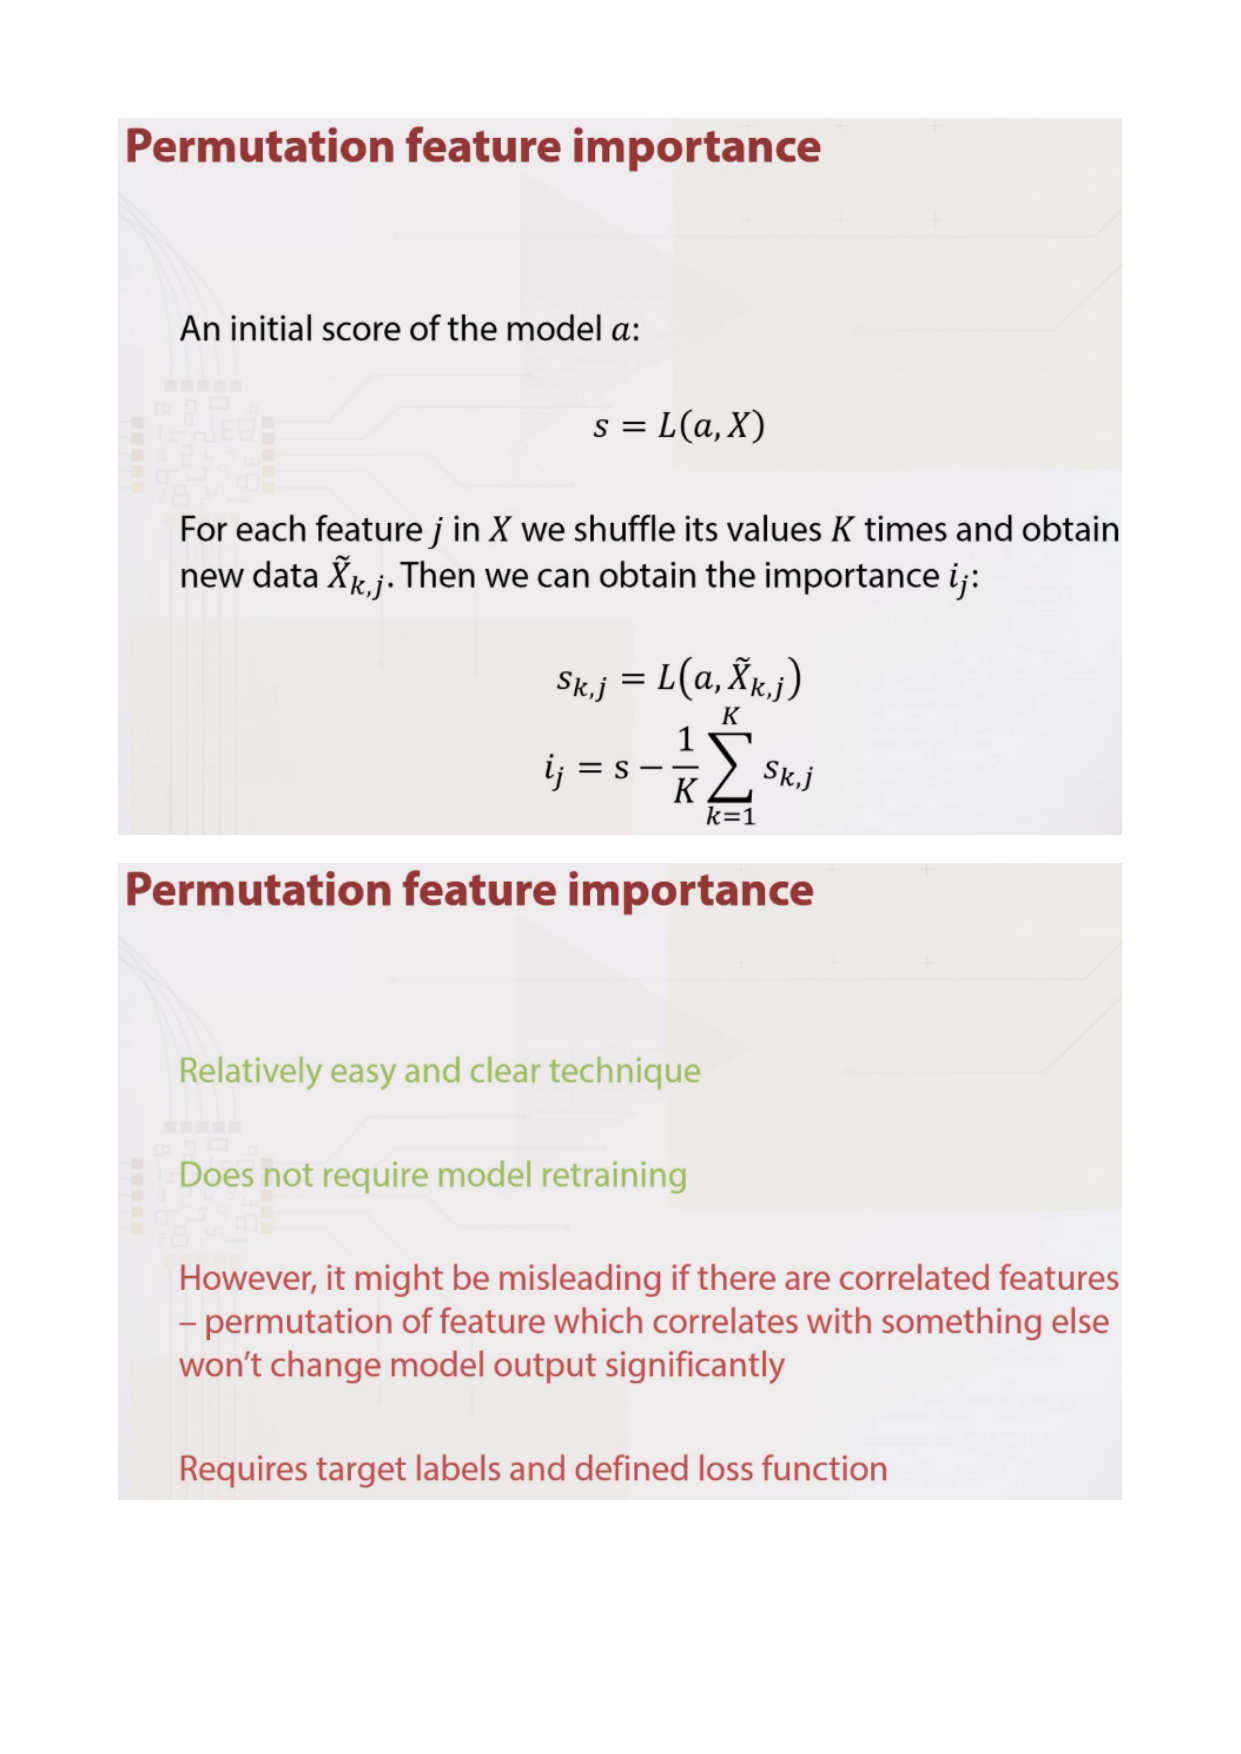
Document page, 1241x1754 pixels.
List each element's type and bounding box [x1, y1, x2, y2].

picture [118, 863, 1123, 1500]
picture [118, 118, 1123, 835]
